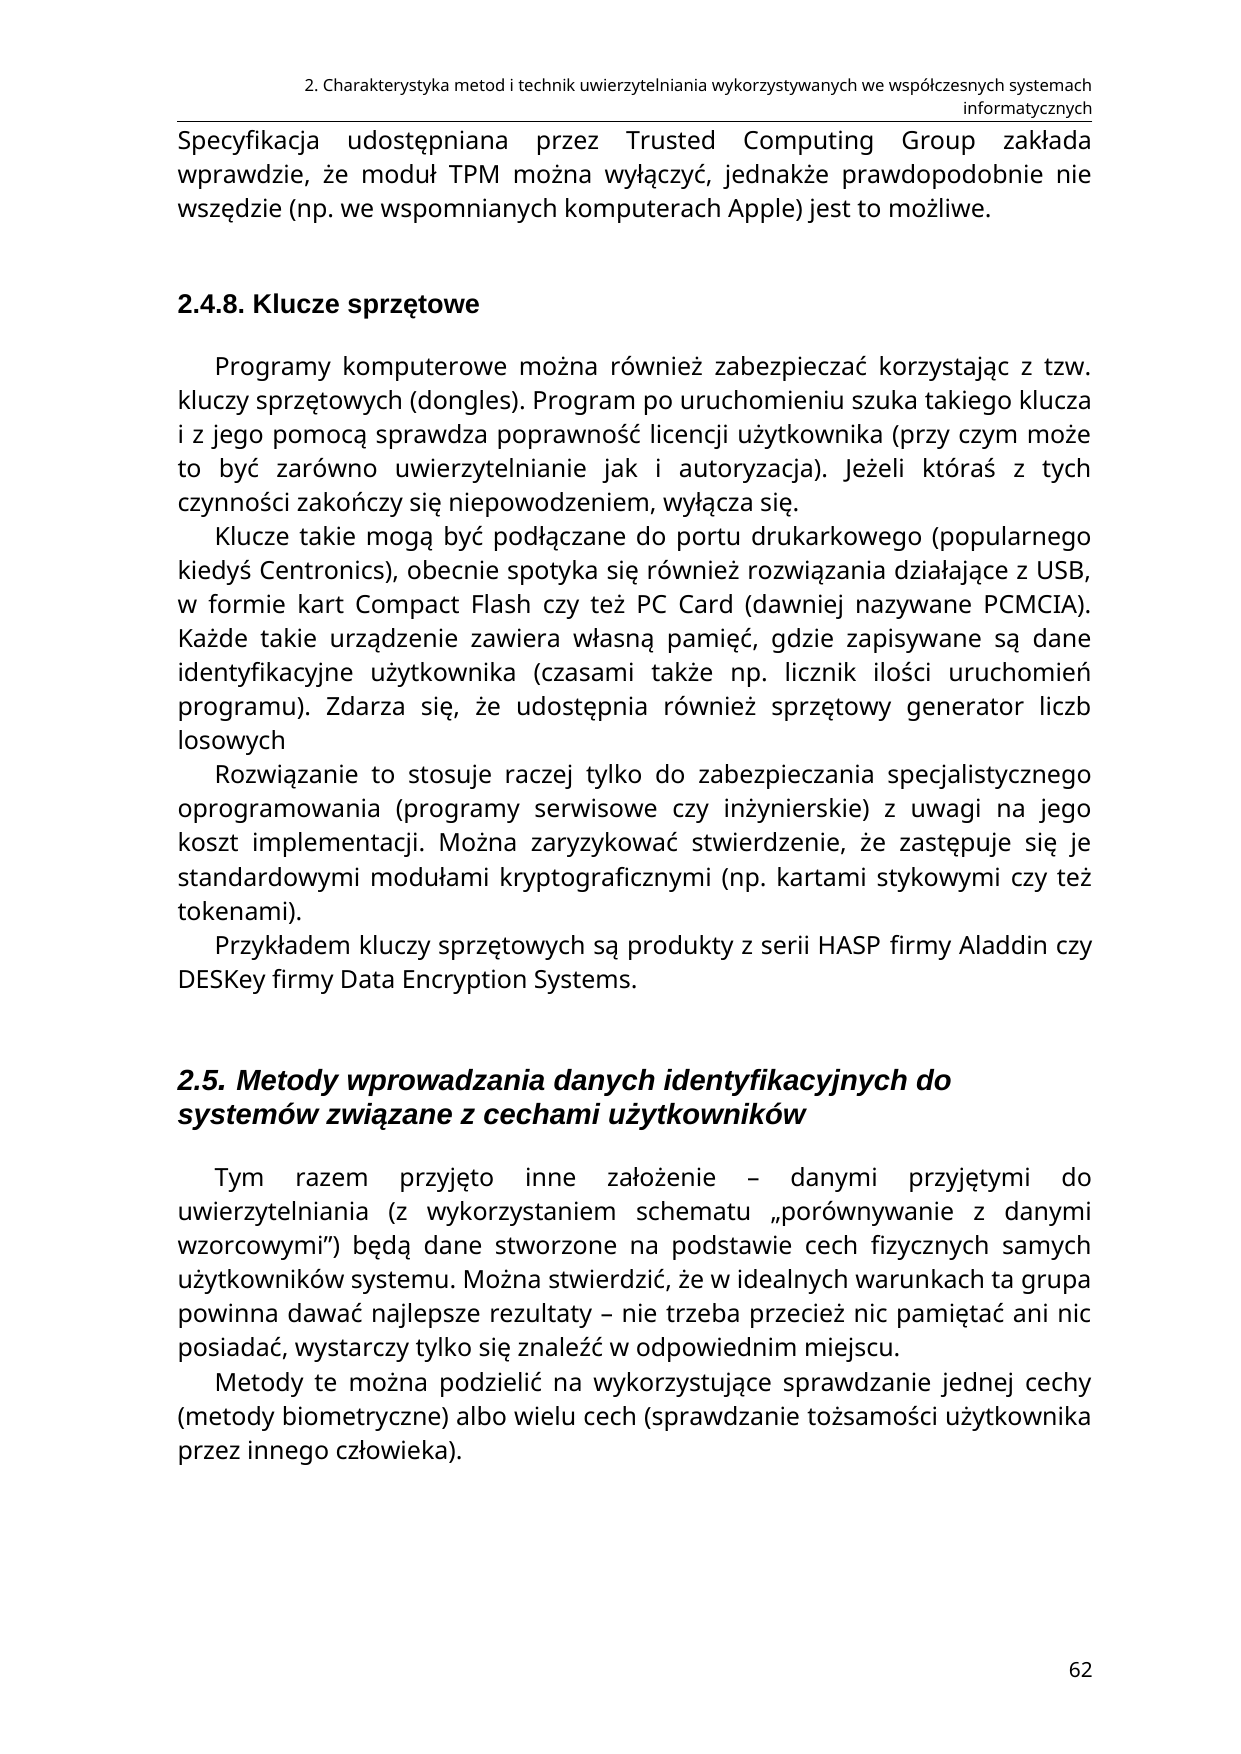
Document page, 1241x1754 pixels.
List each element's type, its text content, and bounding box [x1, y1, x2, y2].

text Tym razem przyjęto inne założenie – danymi przyjętymi do uwierzytelniania (z wykorzystaniem schematu „porównywanie z danymi wzorcowymi”) będą dane stworzone na podstawie cech fizycznych samych użytkowników systemu. Można stwierdzić, że w idealnych warunkach ta grupa powinna dawać najlepsze rezultaty – nie trzeba przecież nic pamiętać ani nic posiadać, wystarczy tylko się znaleźć w odpowiednim miejscu. [177, 1160, 1092, 1364]
text Programy komputerowe można również zabezpieczać korzystając z tzw. kluczy sprzętowych (dongles). Program po uruchomieniu szuka takiego klucza i z jego pomocą sprawdza poprawność licencji użytkownika (przy czym może to być zarówno uwierzytelnianie jak i autoryzacja). Jeżeli któraś z tych czynności zakończy się niepowodzeniem, wyłącza się. [177, 348, 1092, 518]
text Przykładem kluczy sprzętowych są produkty z serii HASP firmy Aladdin czy DESKey firmy Data Encryption Systems. [177, 927, 1092, 995]
text Rozwiązanie to stosuje raczej tylko do zabezpieczania specjalistycznego oprogramowania (programy serwisowe czy inżynierskie) z uwagi na jego koszt implementacji. Można zaryzykować stwierdzenie, że zastępuje się je standardowymi modułami kryptograficznymi (np. kartami stykowymi czy też tokenami). [177, 757, 1092, 927]
text Metody te można podzielić na wykorzystujące sprawdzanie jednej cechy (metody biometryczne) albo wielu cech (sprawdzanie tożsamości użytkownika przez innego człowieka). [177, 1364, 1092, 1466]
subtitle 2.5. Metody wprowadzania danych identyfikacyjnych do systemów związane z cechami użytkowników [177, 1059, 1092, 1131]
text Klucze takie mogą być podłączane do portu drukarkowego (popularnego kiedyś Centronics), obecnie spotyka się również rozwiązania działające z USB, w formie kart Compact Flash czy też PC Card (dawniej nazywane PCMCIA). Każde takie urządzenie zawiera własną pamięć, gdzie zapisywane są dane identyfikacyjne użytkownika (czasami także np. licznik ilości uruchomień programu). Zdarza się, że udostępnia również sprzętowy generator liczb losowych [177, 518, 1092, 757]
subtitle 2.4.8. Klucze sprzętowe [177, 288, 1092, 319]
text Warto dodać, że jest to rozwiązanie kontrowersyjne. Jest bowiem częścią większej całości zwanej Trusted Computing pozwalającej uzyskać (przynajmniej w teorii) m.in. możliwość pełnej kontroli nad tym, jakie programy i pliki są otwierane i uruchamiane w konkretnym systemie. Specyfikacja udostępniana przez Trusted Computing Group zakłada wprawdzie, że moduł TPM można wyłączyć, jednakże prawdopodobnie nie wszędzie (np. we wspomnianych komputerach Apple) jest to możliwe. [177, 122, 1092, 224]
